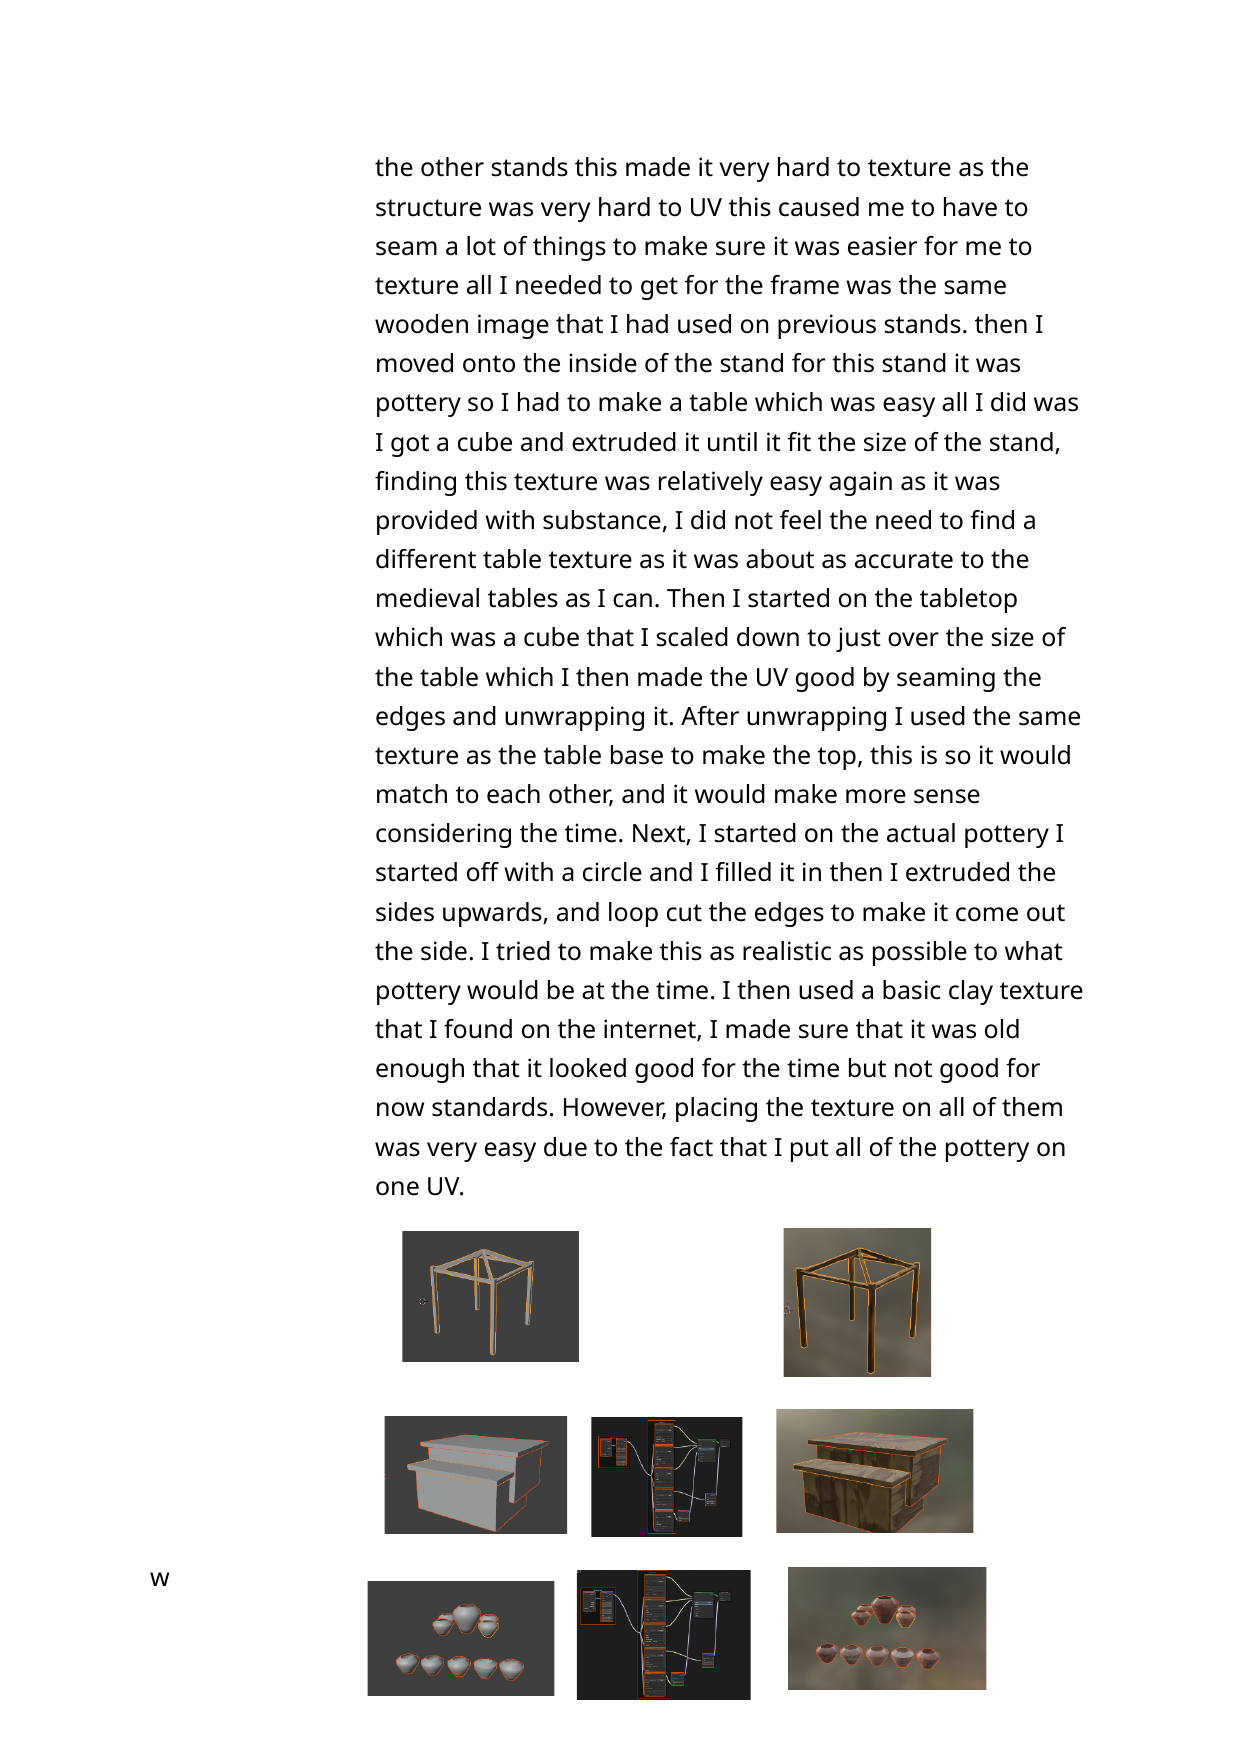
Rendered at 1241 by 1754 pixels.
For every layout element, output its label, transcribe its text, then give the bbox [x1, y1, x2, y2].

text the other stands this made it very hard to texture as the structure was very hard to UV this caused me to have to seam a lot of things to make sure it was easier for me to texture all I needed to get for the frame was the same wooden image that I had used on previous stands. then I moved onto the inside of the stand for this stand it was pottery so I had to make a table which was easy all I did was I got a cube and extruded it until it fit the size of the stand, finding this texture was relatively easy again as it was provided with substance, I did not feel the need to find a different table texture as it was about as accurate to the medieval tables as I can. Then I started on the tabletop which was a cube that I scaled down to just over the size of the table which I then made the UV good by seaming the edges and unwrapping it. After unwrapping I used the same texture as the table base to make the top, this is so it would match to each other, and it would make more sense considering the time. Next, I started on the actual pottery I started off with a circle and I filled it in then I extruded the sides upwards, and loop cut the edges to make it come out the side. I tried to make this as realistic as possible to what pottery would be at the time. I then used a basic clay texture that I found on the internet, I made sure that it was old enough that it looked good for the time but not good for now standards. However, placing the texture on all of them was very easy due to the fact that I put all of the pottery on one UV. [375, 150, 1090, 1202]
text w [150, 1559, 1090, 1593]
